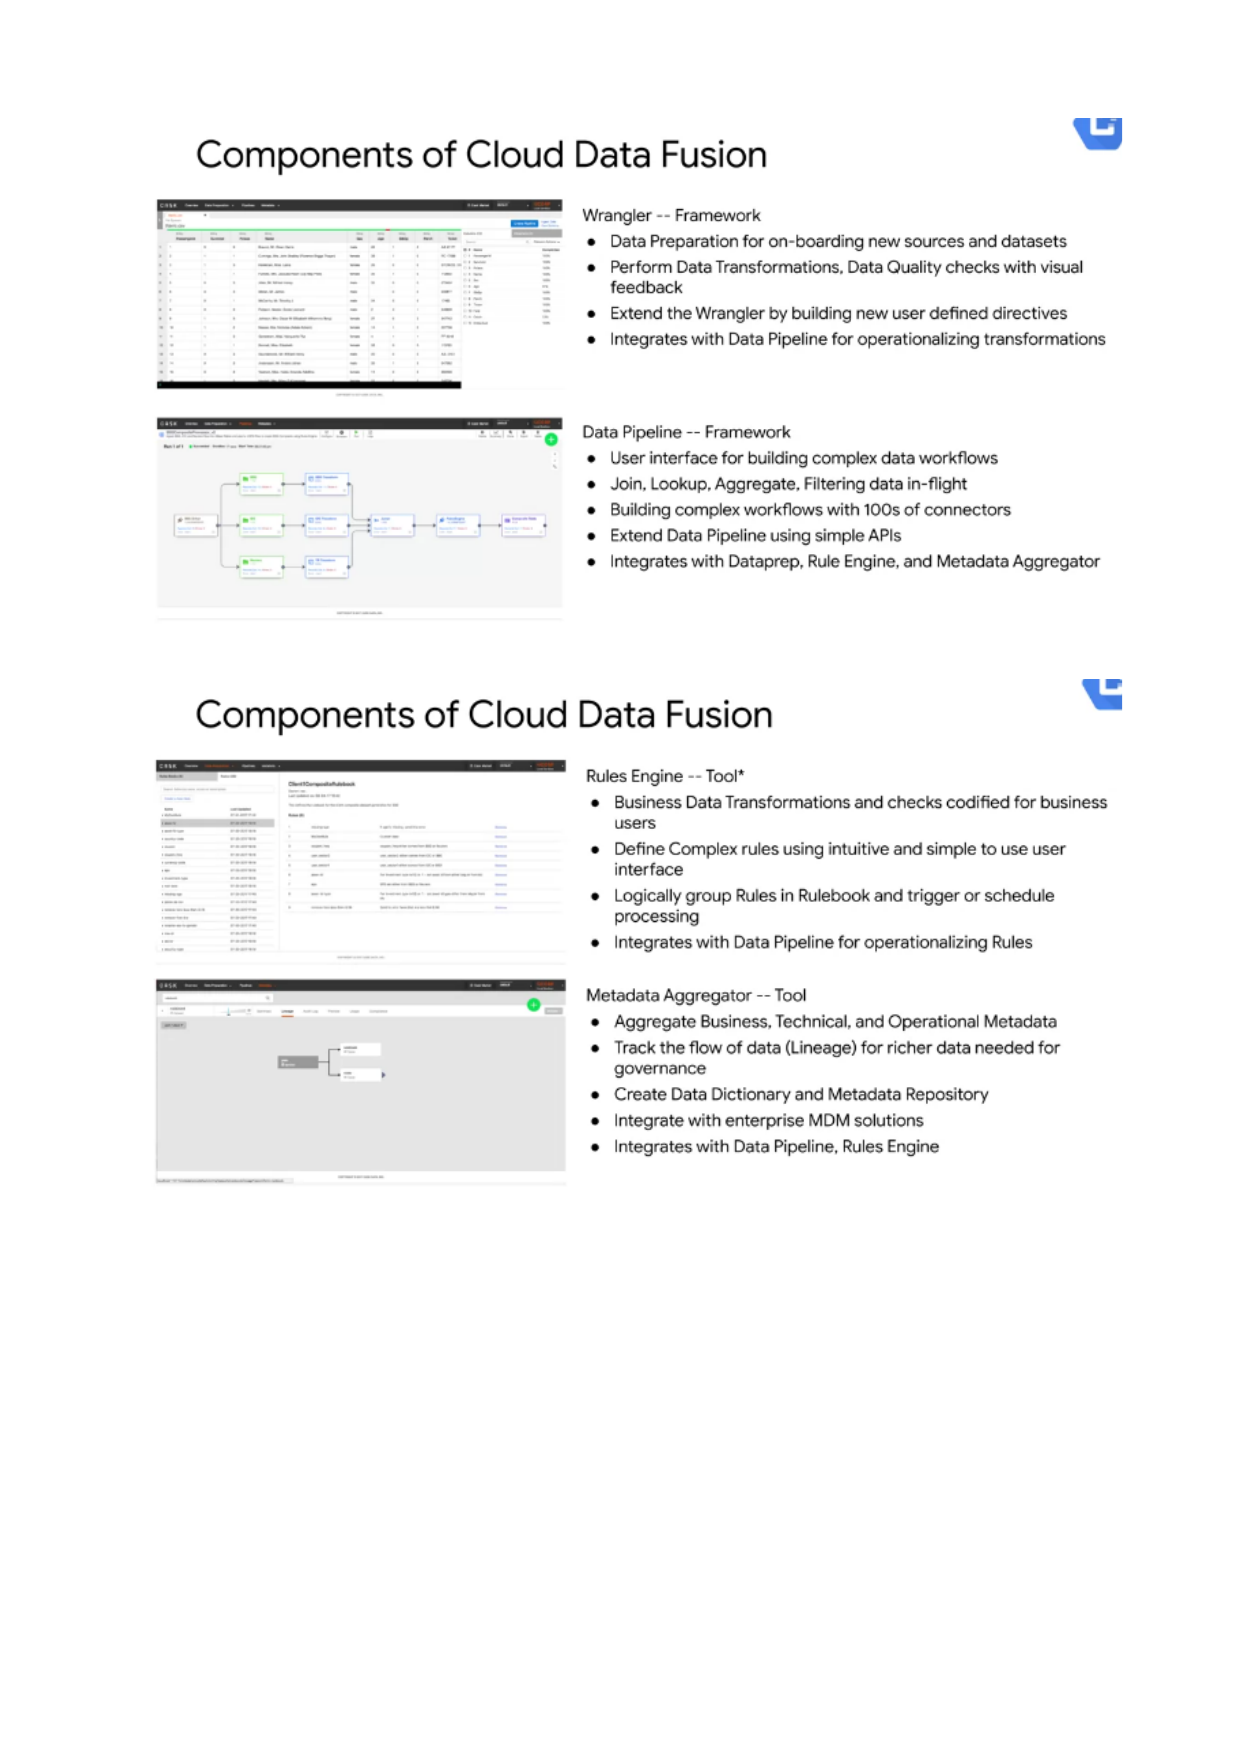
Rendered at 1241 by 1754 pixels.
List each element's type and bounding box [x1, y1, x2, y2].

picture [118, 679, 1123, 1214]
picture [118, 118, 1123, 651]
